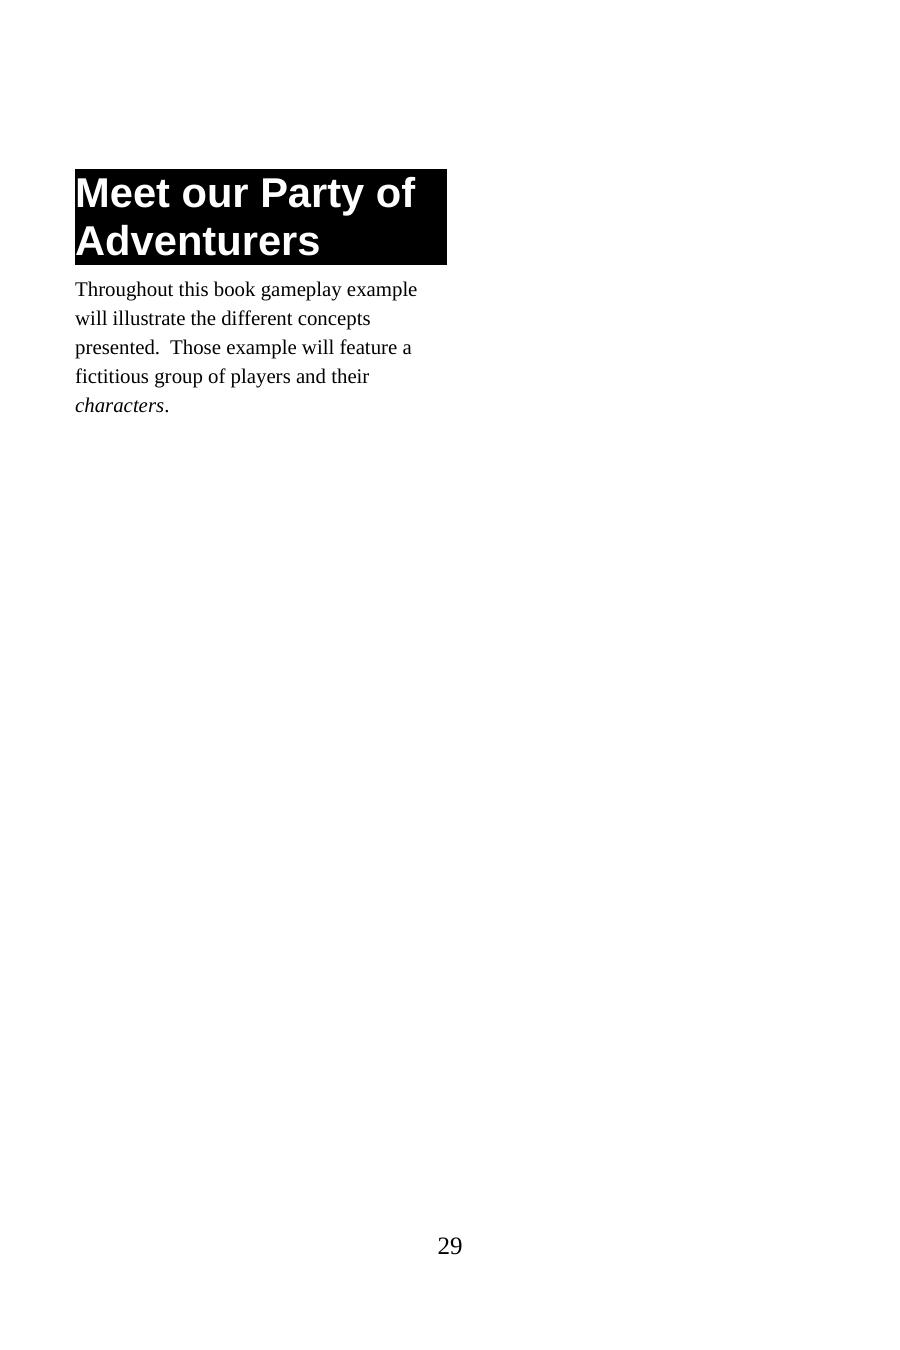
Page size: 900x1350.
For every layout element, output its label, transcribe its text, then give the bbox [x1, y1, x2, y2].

text Throughout this book gameplay example will illustrate the different concepts presented. Those example will feature a fictitious group of players and their characters. [75, 277, 447, 417]
subtitle Meet our Party of Adventurers [75, 169, 447, 265]
